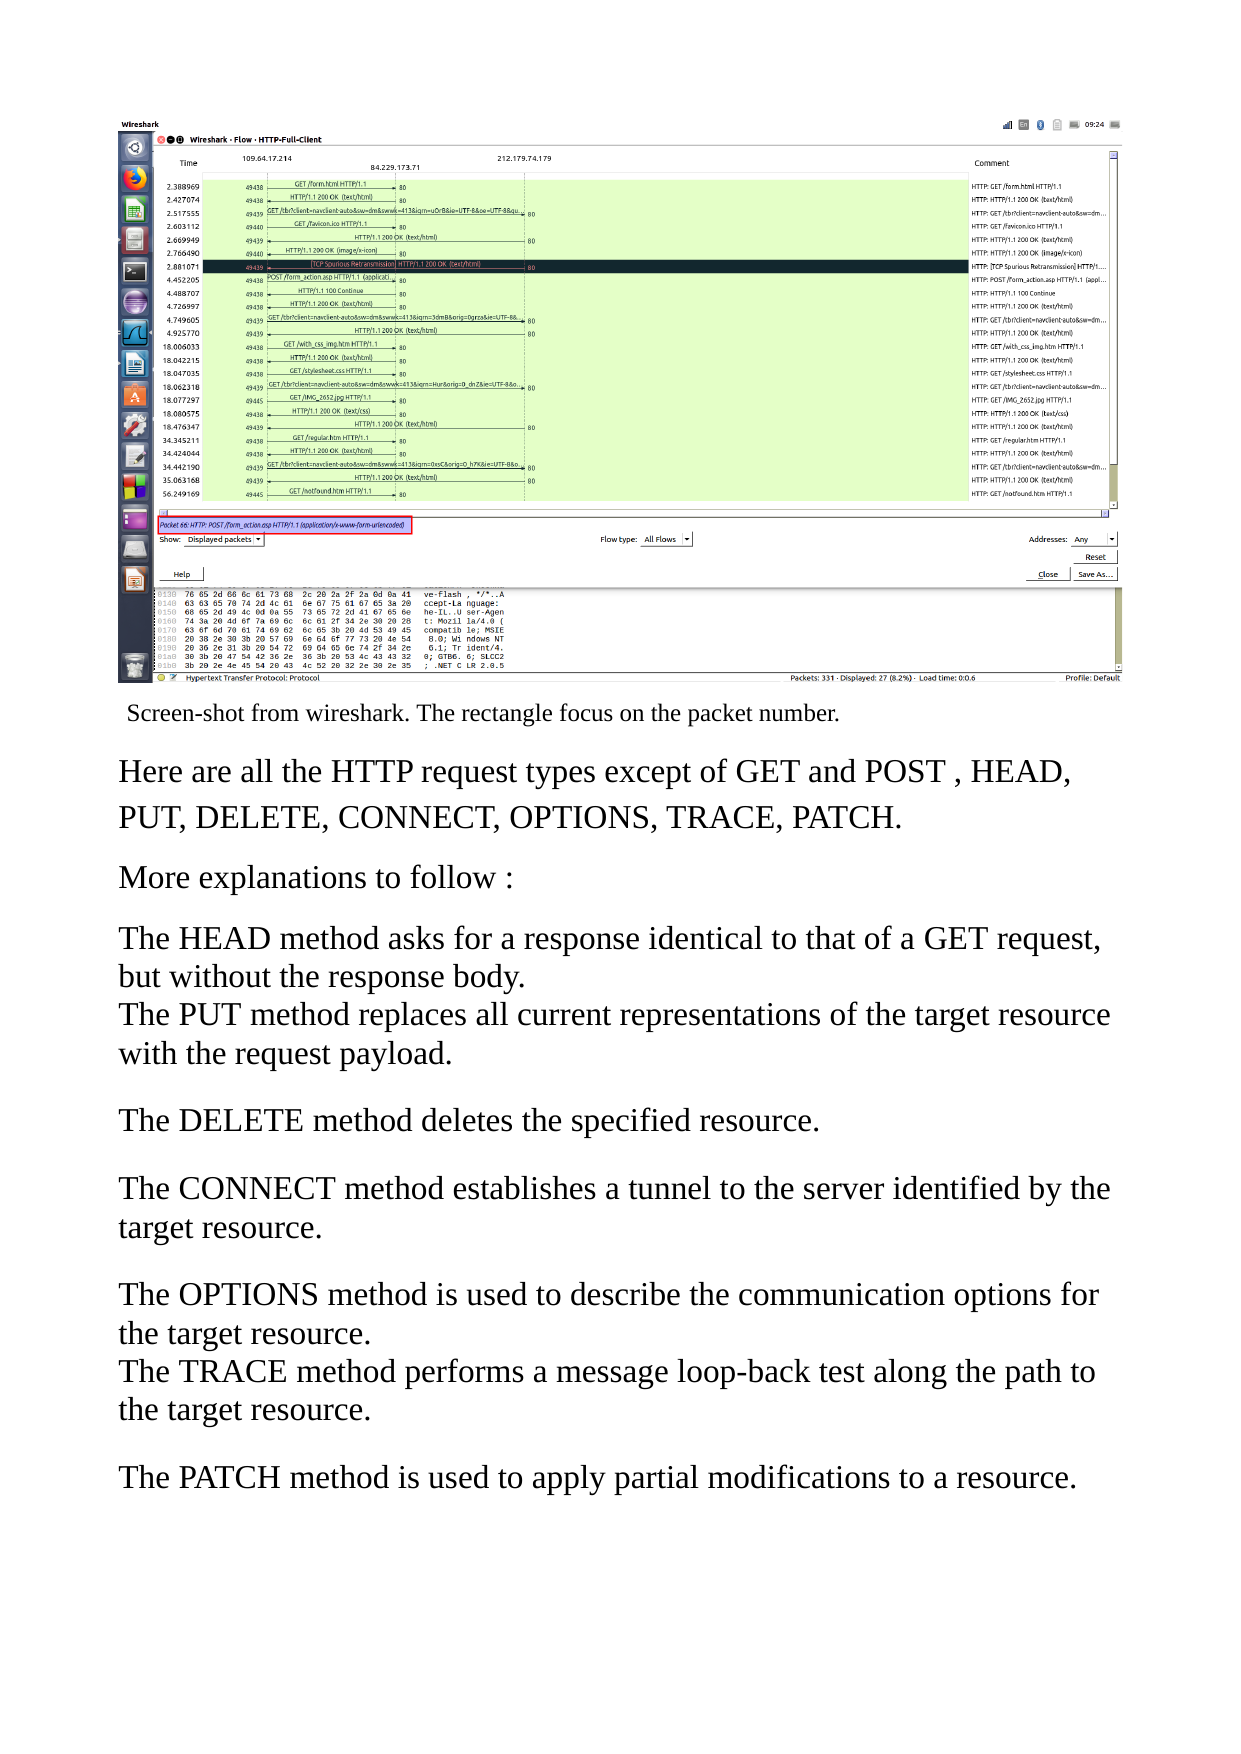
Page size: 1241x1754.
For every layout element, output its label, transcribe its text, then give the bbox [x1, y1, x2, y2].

subtitle The HEAD method asks for a response identical to that of a GET request, but without the response body. [118, 918, 1122, 994]
subtitle The TRACE method performs a message loop-back test along the path to the target resource. [118, 1351, 1122, 1428]
text More explanations to follow : [118, 857, 1122, 896]
subtitle The OPTIONS method is used to describe the communication options for the target resource. [118, 1275, 1122, 1351]
text Here are all the HTTP request types except of GET and POST , HEAD, PUT, DELETE, CONNECT, OPTIONS, TRACE, PATCH. [118, 751, 1122, 835]
subtitle The PUT method replaces all current representations of the target resource with the request payload. [118, 994, 1122, 1071]
text Screen-shot from wireshark. The rectangle focus on the packet number. [118, 683, 1122, 729]
picture [118, 118, 1123, 683]
subtitle The CONNECT method establishes a tunnel to the server identified by the target resource. [118, 1168, 1122, 1245]
subtitle The DELETE method deletes the specified resource. [118, 1101, 1122, 1139]
subtitle The PATCH method is used to apply partial modifications to a resource. [118, 1457, 1122, 1496]
